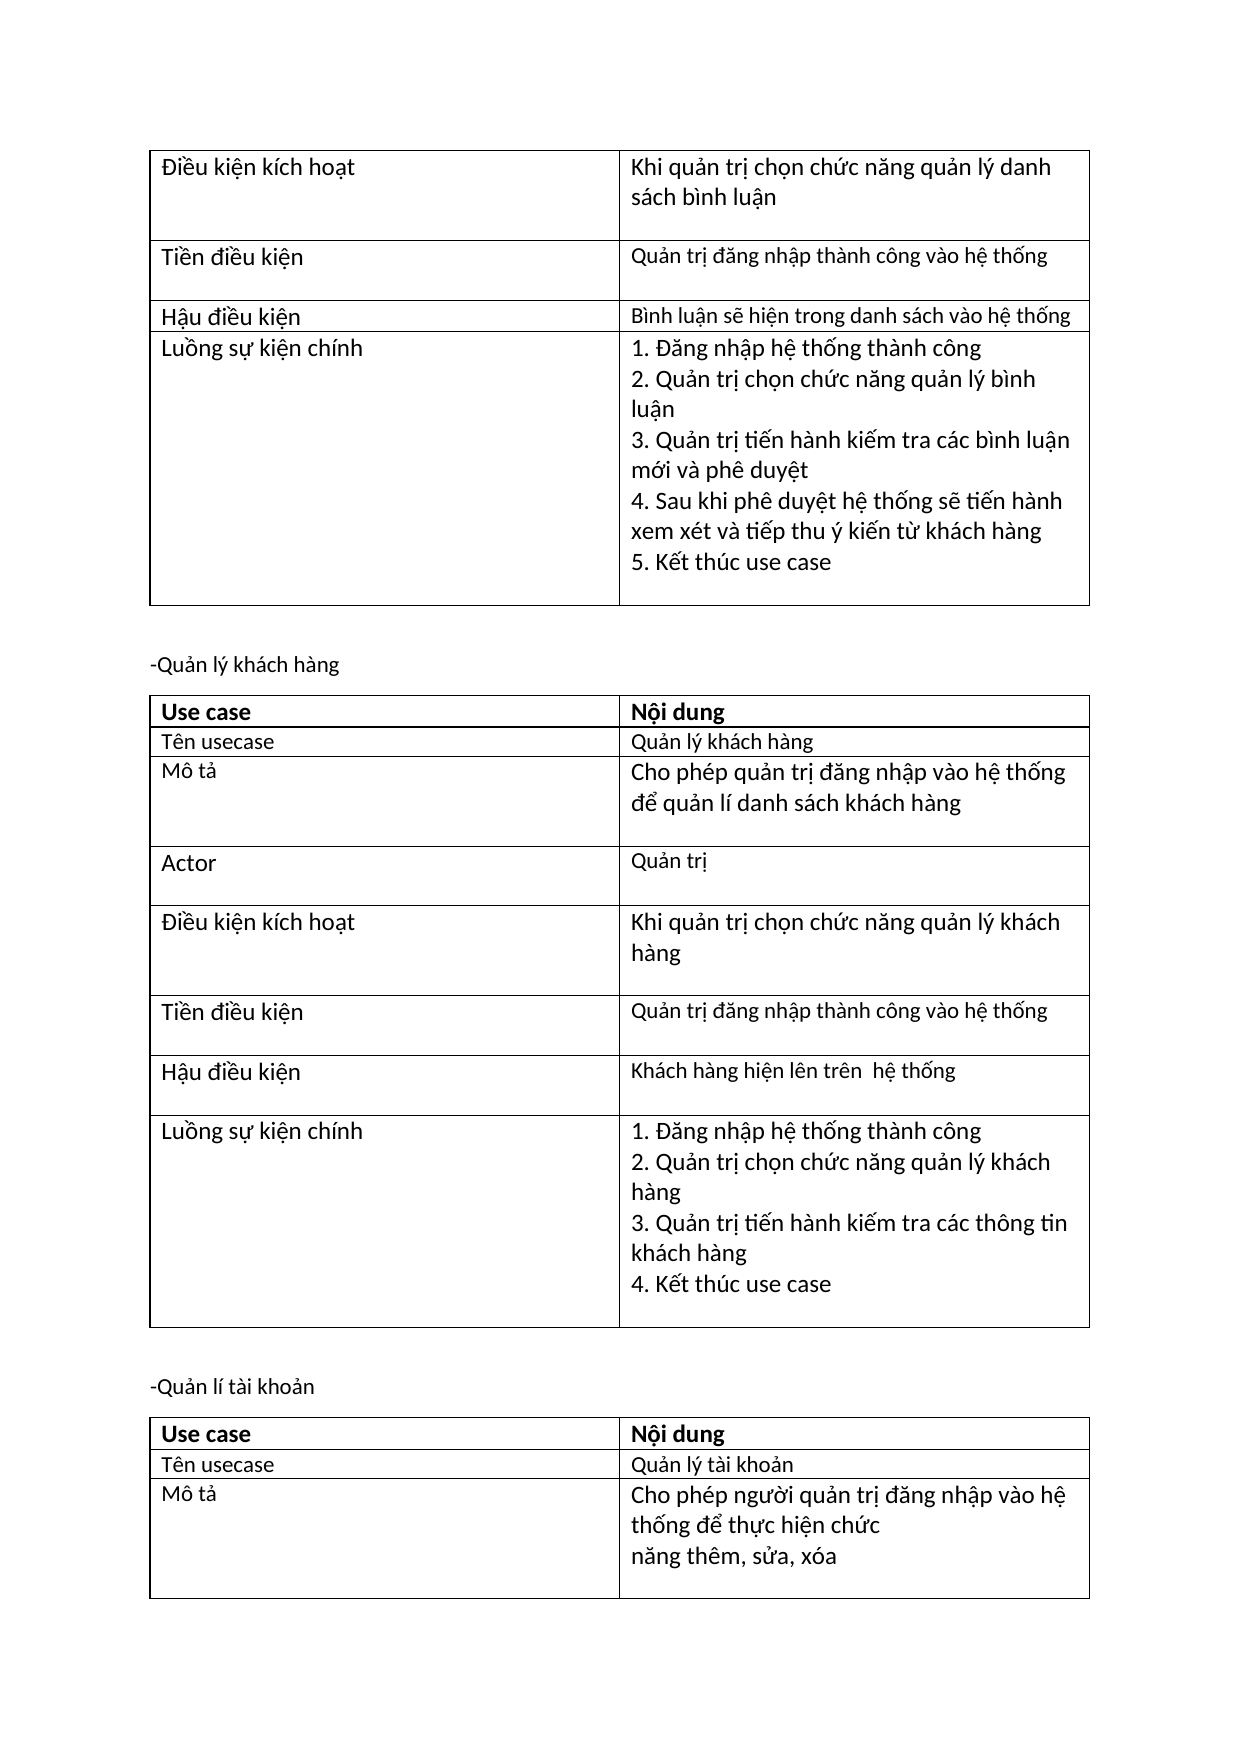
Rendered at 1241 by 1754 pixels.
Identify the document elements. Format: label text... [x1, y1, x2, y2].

table_cell 1. Đăng nhập hệ thống thành công 2. Quản trị chọn chức năng quản lý khách hàng 3. Quản trị tiến hành kiếm tra các thông tin khách hàng 4. Kết thúc use case [620, 1116, 1089, 1327]
table_cell Tên usecase [151, 1450, 619, 1478]
table_cell Tiền điều kiện [151, 241, 619, 300]
table_cell Khi quản trị chọn chức năng quản lý danh sách bình luận [620, 151, 1089, 240]
table_cell Quản trị [620, 847, 1089, 905]
table_header Use case [151, 1418, 619, 1449]
table_cell Tên usecase [151, 728, 619, 756]
table_header Nội dung [620, 696, 1089, 726]
table_cell Hậu điều kiện [151, 301, 619, 331]
table_cell Quản lý tài khoản [620, 1450, 1089, 1478]
table_cell 1. Đăng nhập hệ thống thành công 2. Quản trị chọn chức năng quản lý bình luận 3. Quản trị tiến hành kiếm tra các bình luận mới và phê duyệt 4. Sau khi phê duyệt hệ thống sẽ tiến hành xem xét và tiếp thu ý kiến từ khách hàng 5. Kết thúc use case [620, 332, 1089, 604]
table_cell Luồng sự kiện chính [151, 1116, 619, 1327]
table_cell Điều kiện kích hoạt [151, 151, 619, 240]
table_cell Tiền điều kiện [151, 996, 619, 1055]
table_cell Quản lý khách hàng [620, 728, 1089, 756]
text -Quản lý khách hàng [150, 650, 1090, 678]
table_cell Khi quản trị chọn chức năng quản lý khách hàng [620, 906, 1089, 995]
table_cell Khách hàng hiện lên trên hệ thống [620, 1056, 1089, 1114]
table_cell Mô tả [151, 757, 619, 846]
table_header Nội dung [620, 1418, 1089, 1449]
text -Quản lí tài khoản [150, 1372, 1090, 1400]
table_cell Quản trị đăng nhập thành công vào hệ thống [620, 996, 1089, 1055]
table_cell Bình luận sẽ hiện trong danh sách vào hệ thống [620, 301, 1089, 331]
table_cell Hậu điều kiện [151, 1056, 619, 1114]
table_cell Cho phép người quản trị đăng nhập vào hệ thống để thực hiện chức năng thêm, sửa, xóa [620, 1479, 1089, 1598]
table_cell Cho phép quản trị đăng nhập vào hệ thống để quản lí danh sách khách hàng [620, 757, 1089, 846]
table_header Use case [151, 696, 619, 726]
table_cell Quản trị đăng nhập thành công vào hệ thống [620, 241, 1089, 300]
table_cell Luồng sự kiện chính [151, 332, 619, 604]
table_cell Mô tả [151, 1479, 619, 1598]
table_cell Điều kiện kích hoạt [151, 906, 619, 995]
table_cell Actor [151, 847, 619, 905]
